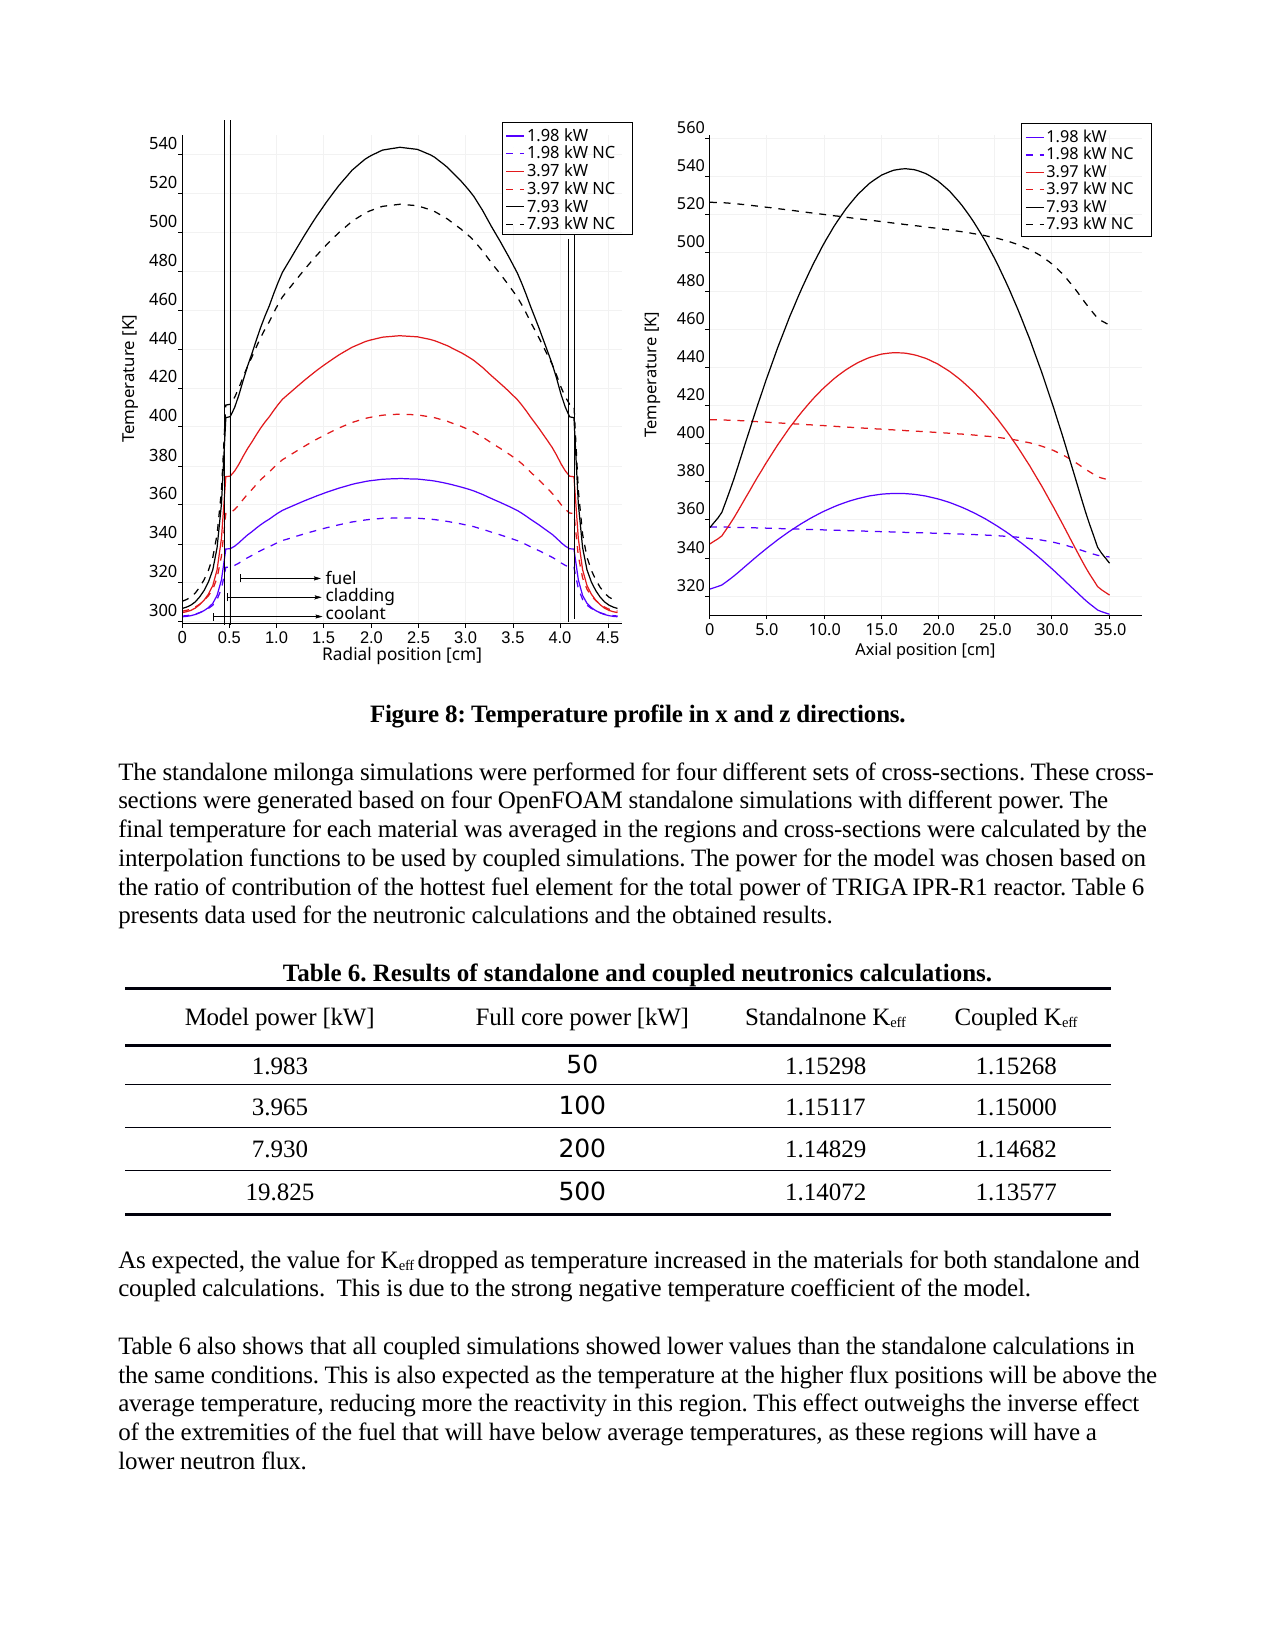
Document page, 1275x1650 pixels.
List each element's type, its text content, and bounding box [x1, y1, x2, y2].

table_header Standalnone Keff [730, 990, 921, 1043]
table_header [118, 118, 637, 699]
table_cell 3.965 [125, 1085, 434, 1127]
table_cell 1.14072 [730, 1171, 921, 1213]
table_cell 1.14829 [730, 1128, 921, 1170]
text Figure 8: Temperature profile in x and z directions. [118, 699, 1157, 728]
table_cell 1.14682 [921, 1128, 1111, 1170]
table_header [638, 118, 1157, 699]
table_cell 50 [434, 1047, 730, 1084]
table_header Model power [kW] [125, 990, 434, 1043]
table_header Full core power [kW] [434, 990, 730, 1043]
table_cell 500 [434, 1171, 730, 1213]
table_cell 19.825 [125, 1171, 434, 1213]
table_cell 1.13577 [921, 1171, 1111, 1213]
text The standalone milonga simulations were performed for four different sets of cross-sections. These cross-sections were generated based on four OpenFOAM standalone simulations with different power. The final temperature for each material was averaged in the regions and cross-sections were calculated by the interpolation functions to be used by coupled simulations. The power for the model was chosen based on the ratio of contribution of the hottest fuel element for the total power of TRIGA IPR-R1 reactor. Table 6 presents data used for the neutronic calculations and the obtained results. [118, 757, 1157, 929]
table_cell 1.15268 [921, 1047, 1111, 1084]
table_cell 1.15117 [730, 1085, 921, 1127]
table_cell 1.15298 [730, 1047, 921, 1084]
table_cell 1.983 [125, 1047, 434, 1084]
table_cell 1.15000 [921, 1085, 1111, 1127]
table_cell 100 [434, 1085, 730, 1127]
text Table 6 also shows that all coupled simulations showed lower values than the standalone calculations in the same conditions. This is also expected as the temperature at the higher flux positions will be above the average temperature, reducing more the reactivity in this region. This effect outweighs the inverse effect of the extremities of the fuel that will have below average temperatures, as these regions will have a lower neutron flux. [118, 1331, 1157, 1475]
text As expected, the value for Keff dropped as temperature increased in the materials for both standalone and coupled calculations. This is due to the strong negative temperature coefficient of the model. [118, 1245, 1157, 1302]
text Table 6. Results of standalone and coupled neutronics calculations. [118, 958, 1157, 987]
table_header Coupled Keff [921, 990, 1111, 1043]
table_cell 7.930 [125, 1128, 434, 1170]
table_cell 200 [434, 1128, 730, 1170]
